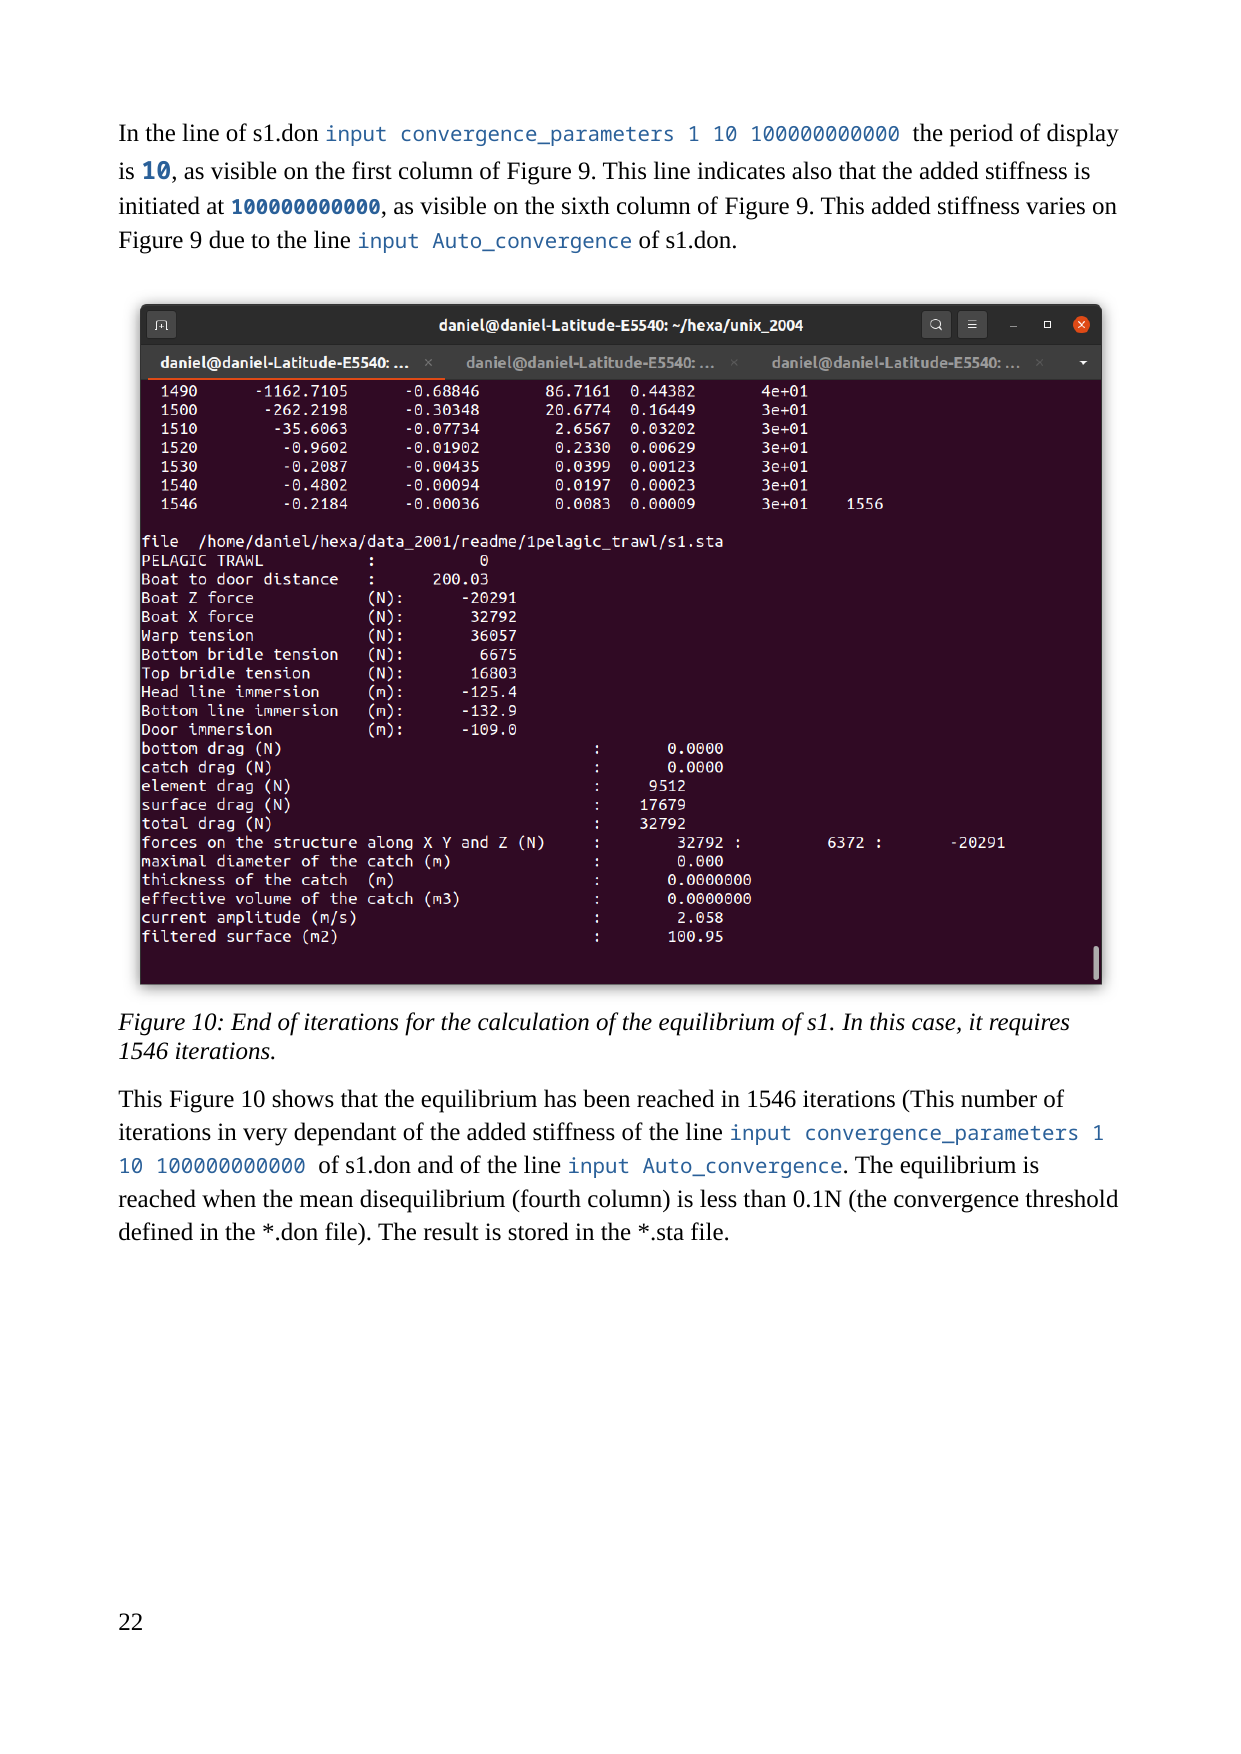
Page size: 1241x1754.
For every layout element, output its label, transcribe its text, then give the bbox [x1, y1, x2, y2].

text This Figure 10 shows that the equilibrium has been reached in 1546 iterations (This number of iterations in very dependant of the added stiffness of the line input convergence_parameters 1 10 100000000000 of s1.don and of the line input Auto_convergence. The equilibrium is reached when the mean disequilibrium (fourth column) is less than 0.1N (the convergence threshold defined in the *.don file). The result is stored in the *.sta file. [118, 1084, 1122, 1246]
text In the line of s1.don input convergence_parameters 1 10 100000000000 the period of display is 10, as visible on the first column of Figure 9. This line indicates also that the added stiffness is initiated at 100000000000, as visible on the sixth column of Figure 9. This added stiffness varies on Figure 9 due to the line input Auto_convergence of s1.don. [118, 118, 1122, 254]
picture [118, 285, 1123, 1008]
text Figure 10: End of iterations for the calculation of the equilibrium of s1. In this case, it requires 1546 iterations. [118, 1008, 1122, 1065]
